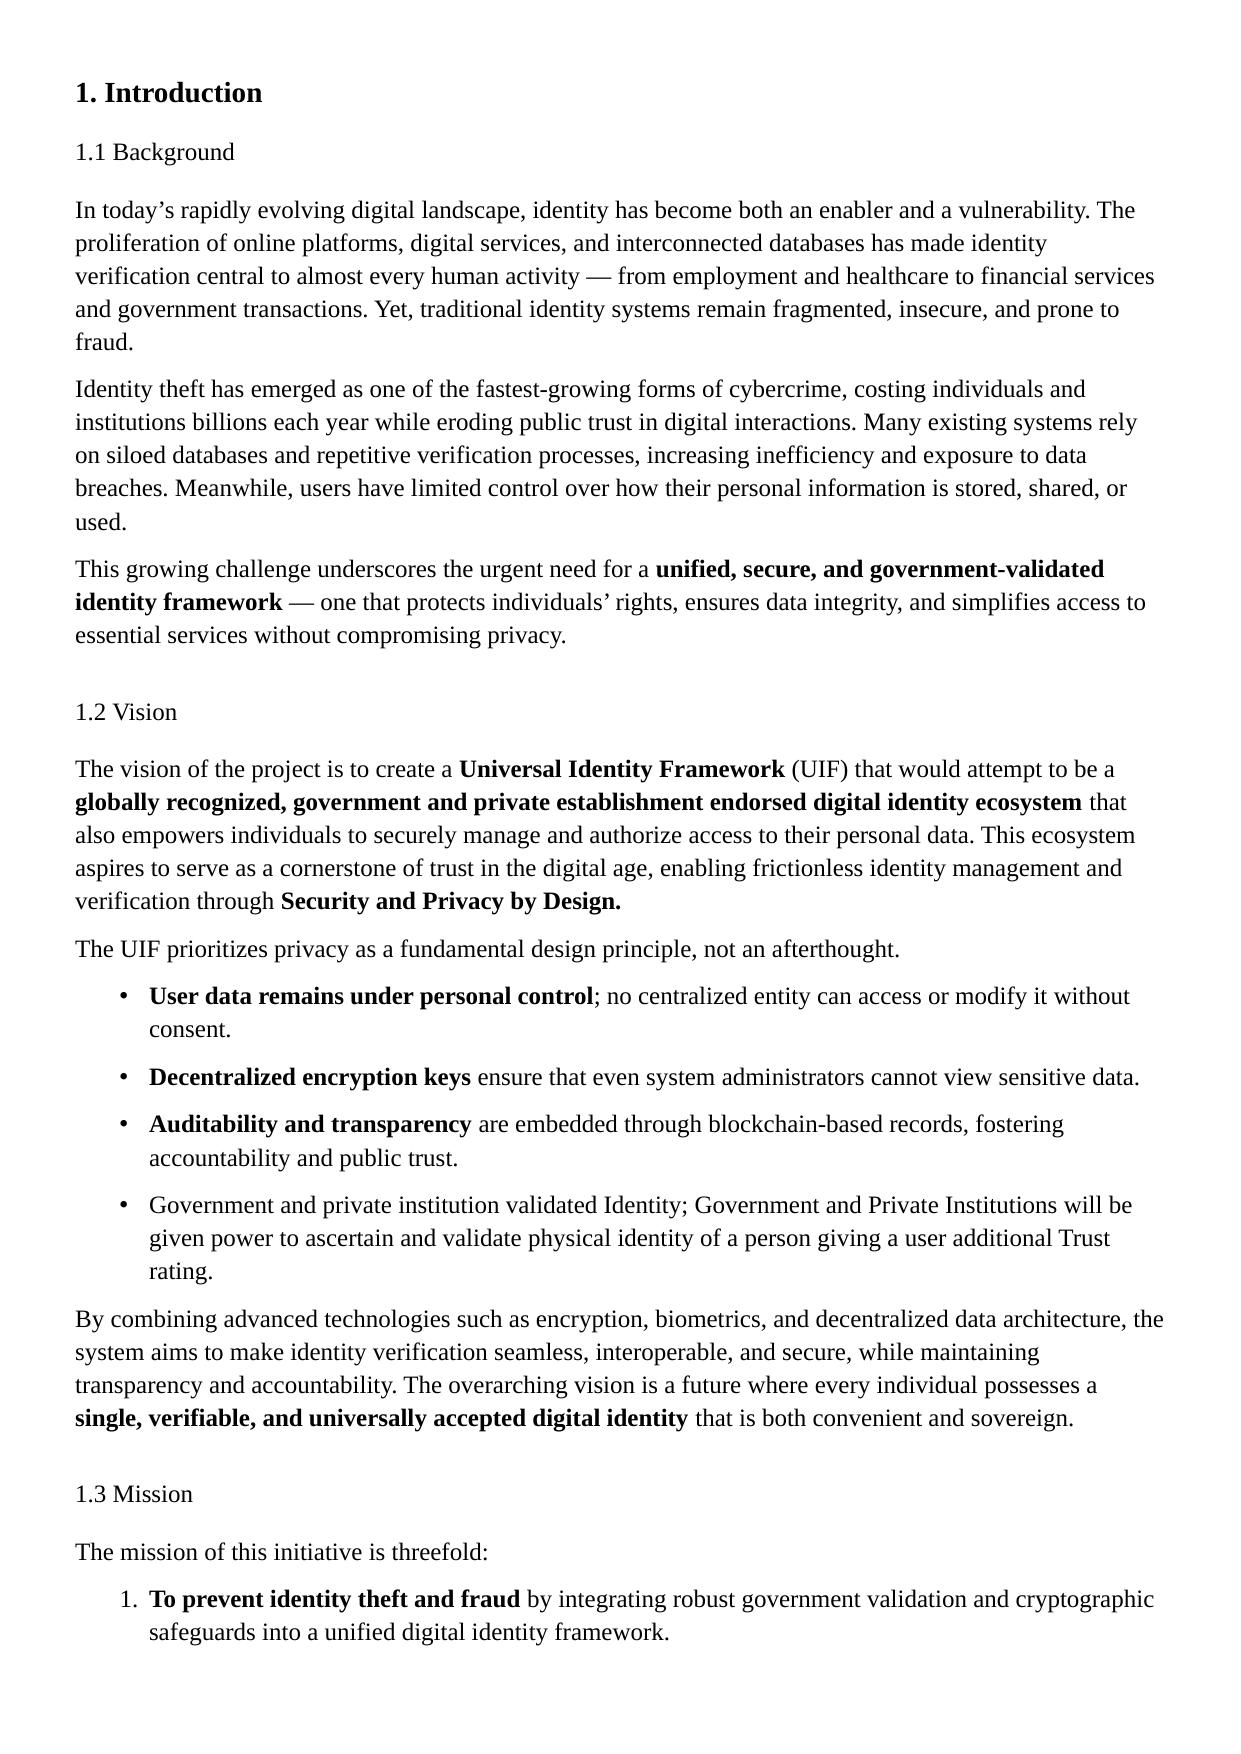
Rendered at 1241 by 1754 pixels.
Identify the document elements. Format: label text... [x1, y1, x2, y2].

text The vision of the project is to create a Universal Identity Framework (UIF) that would attempt to be a globally recognized, government and private establishment endorsed digital identity ecosystem that also empowers individuals to securely manage and authorize access to their personal data. This ecosystem aspires to serve as a cornerstone of trust in the digital age, enabling frictionless identity management and verification through Security and Privacy by Design. [75, 754, 1166, 915]
text This growing challenge underscores the urgent need for a unified, secure, and government-validated identity framework — one that protects individuals’ rights, ensures data integrity, and simplifies access to essential services without compromising privacy. [75, 554, 1166, 649]
text 1.2 Vision [75, 697, 1166, 725]
text 1. Introduction [75, 75, 1166, 108]
list User data remains under personal control; no centralized entity can access or modify it without consent. [119, 981, 1166, 1043]
text By combining advanced technologies such as encryption, biometrics, and decentralized data architecture, the system aims to make identity verification seamless, interoperable, and secure, while maintaining transparency and accountability. The overarching vision is a future where every individual possesses a single, verifiable, and universally accepted digital identity that is both convenient and sovereign. [75, 1304, 1166, 1432]
list To prevent identity theft and fraud by integrating robust government validation and cryptographic safeguards into a unified digital identity framework. [119, 1584, 1166, 1646]
list Decentralized encryption keys ensure that even system administrators cannot view sensitive data. [119, 1062, 1166, 1091]
text The UIF prioritizes privacy as a fundamental design principle, not an afterthought. [75, 934, 1166, 962]
text 1.1 Background [75, 137, 1166, 166]
list Government and private institution validated Identity; Government and Private Institutions will be given power to ascertain and validate physical identity of a person giving a user additional Trust rating. [119, 1190, 1166, 1285]
text 1.3 Mission [75, 1479, 1166, 1508]
text The mission of this initiative is threefold: [75, 1537, 1166, 1566]
text In today’s rapidly evolving digital landscape, identity has become both an enabler and a vulnerability. The proliferation of online platforms, digital services, and interconnected databases has made identity verification central to almost every human activity — from employment and healthcare to financial services and government transactions. Yet, traditional identity systems remain fragmented, insecure, and prone to fraud. [75, 195, 1166, 356]
list Auditability and transparency are embedded through blockchain-based records, fostering accountability and public trust. [119, 1109, 1166, 1171]
text Identity theft has emerged as one of the fastest-growing forms of cybercrime, costing individuals and institutions billions each year while eroding public trust in digital interactions. Many existing systems rely on siloed databases and repetitive verification processes, increasing inefficiency and exposure to data breaches. Meanwhile, users have limited control over how their personal information is stored, shared, or used. [75, 374, 1166, 535]
